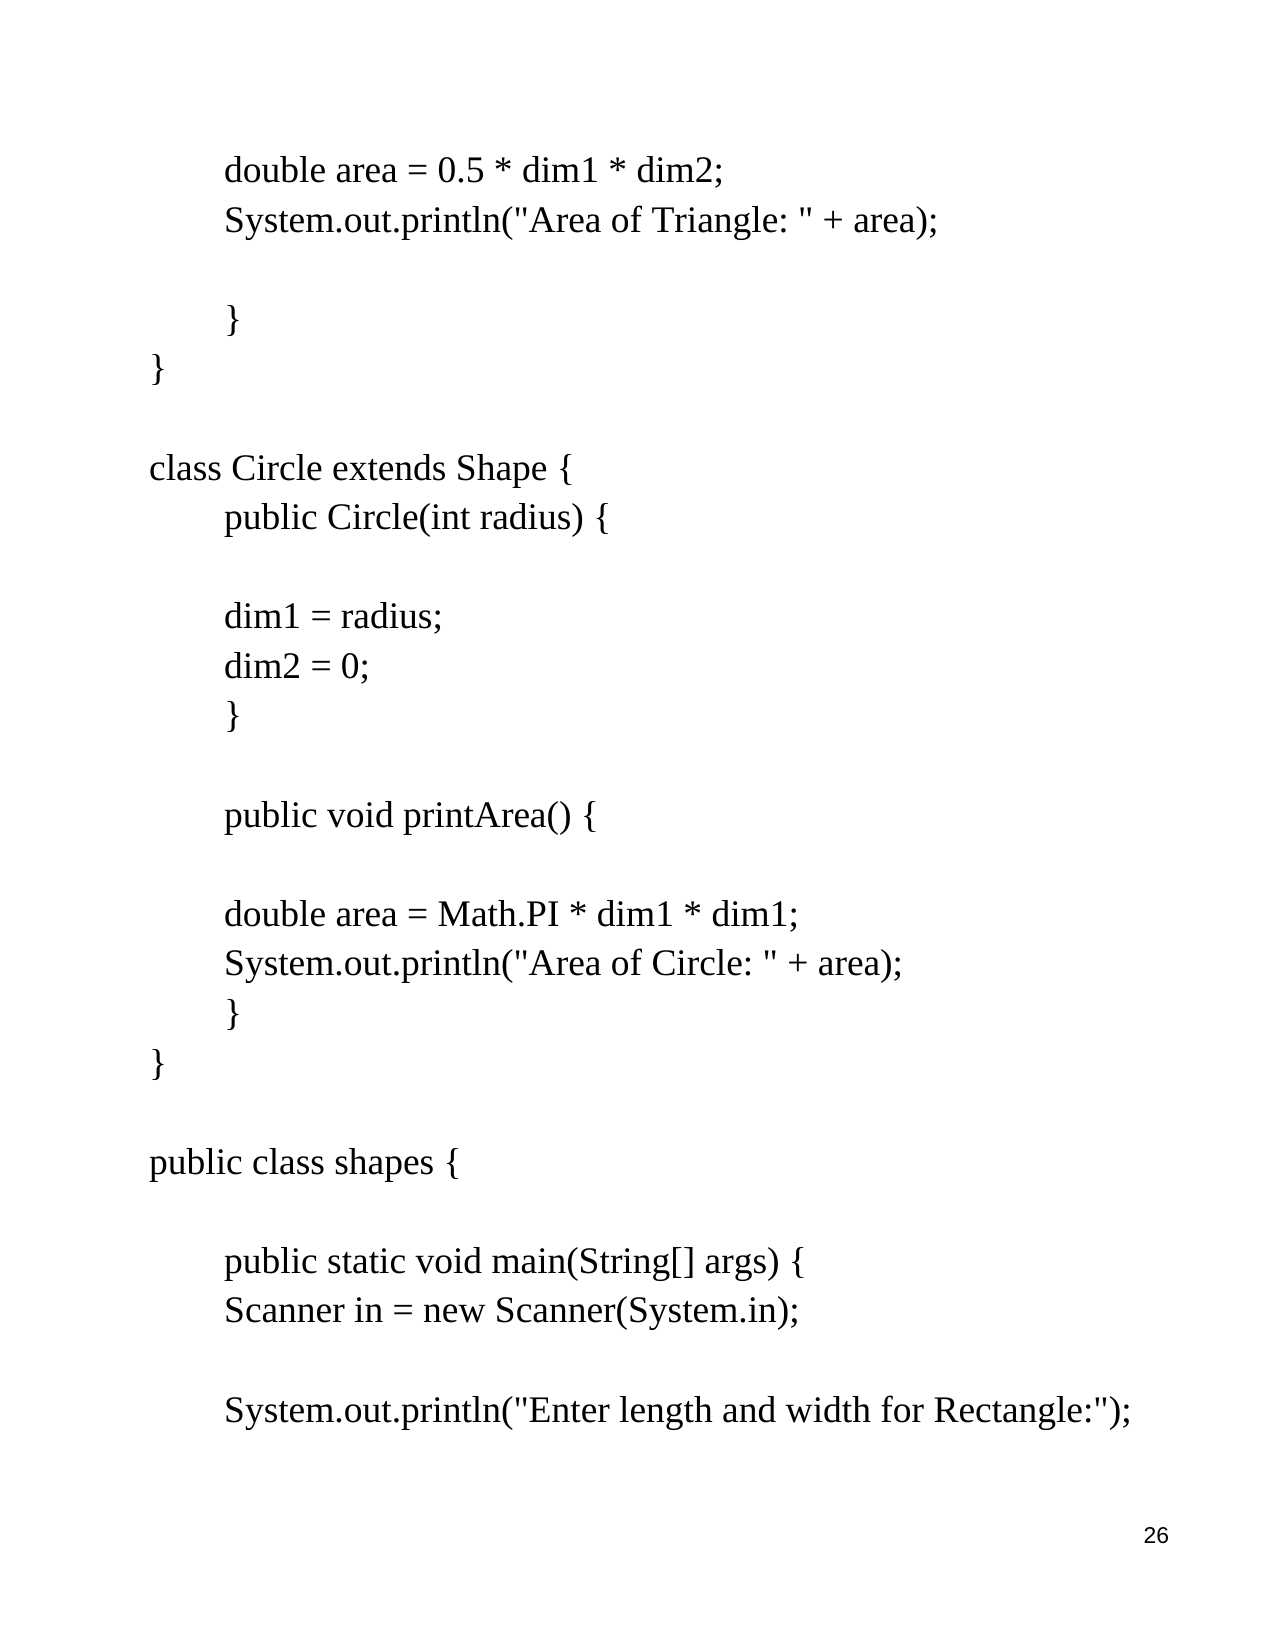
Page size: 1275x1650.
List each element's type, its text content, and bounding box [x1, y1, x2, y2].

text dim2 = 0; [149, 643, 1169, 686]
text class Circle extends Shape { [149, 445, 1169, 488]
text double area = 0.5 * dim1 * dim2; [149, 147, 1169, 191]
text } [149, 296, 1169, 339]
text double area = Math.PI * dim1 * dim1; [149, 891, 1169, 934]
text System.out.println("Area of Triangle: " + area); [149, 197, 1169, 240]
text } [149, 346, 1169, 389]
text public static void main(String[] args) { [149, 1238, 1169, 1281]
text public Circle(int radius) { [149, 494, 1169, 538]
text } [149, 1040, 1169, 1083]
text System.out.println("Area of Circle: " + area); [149, 941, 1169, 984]
text public void printArea() { [149, 792, 1169, 835]
text public class shapes { [149, 1139, 1169, 1182]
text } [149, 990, 1169, 1033]
text } [149, 693, 1169, 736]
text System.out.println("Enter length and width for Rectangle:"); [149, 1387, 1169, 1430]
text Scanner in = new Scanner(System.in); [149, 1288, 1169, 1331]
text dim1 = radius; [149, 594, 1169, 637]
